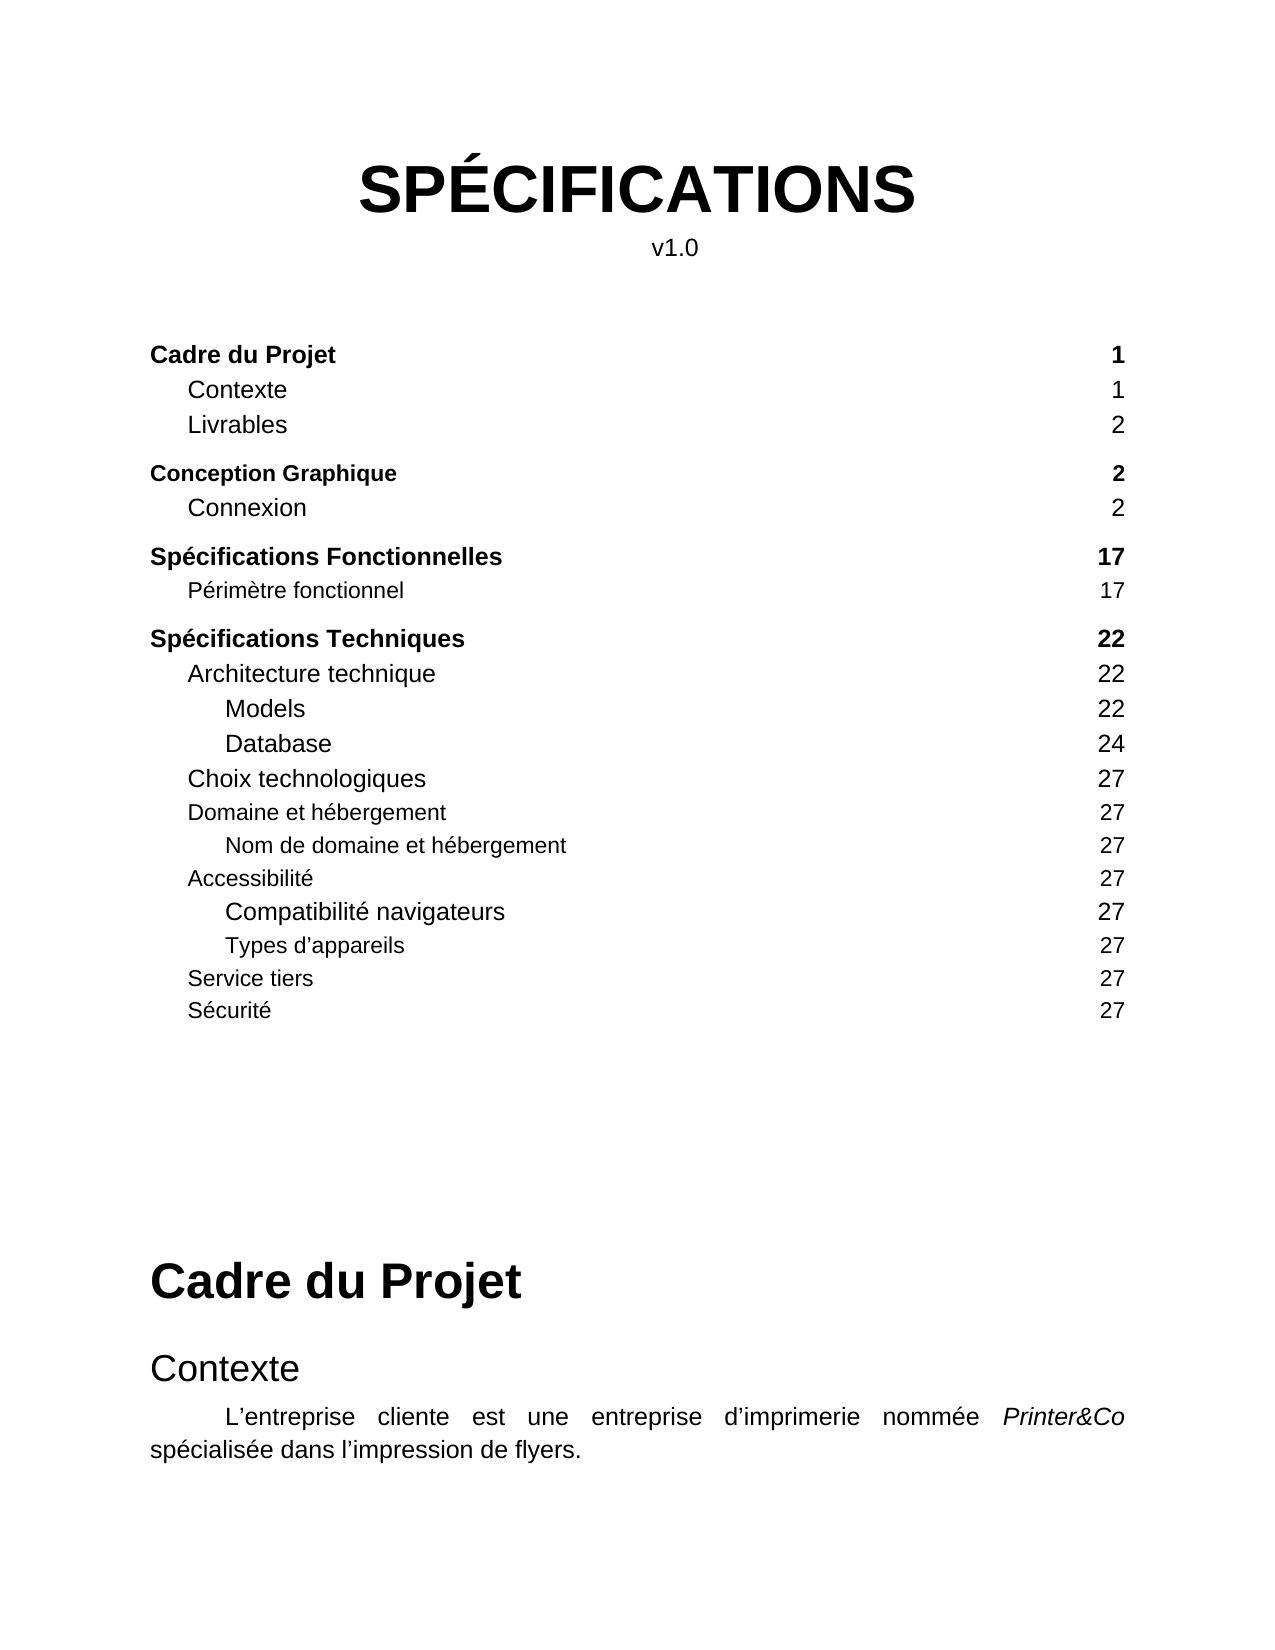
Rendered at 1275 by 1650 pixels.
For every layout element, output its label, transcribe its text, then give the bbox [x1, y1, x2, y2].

text Service tiers 27 [187, 965, 1125, 991]
text Accessibilité 27 [187, 864, 1125, 891]
subtitle Contexte [150, 1346, 1125, 1389]
text Types d’appareils 27 [225, 932, 1125, 958]
text Domaine et hébergement 27 [187, 799, 1125, 826]
text Livrables 2 [187, 410, 1125, 439]
text Spécifications Fonctionnelles 17 [150, 542, 1125, 571]
text v1.0 [150, 233, 1125, 262]
text Architecture technique 22 [187, 659, 1125, 688]
title SPÉCIFICATIONS [150, 150, 1125, 227]
text Nom de domaine et hébergement 27 [225, 832, 1125, 858]
text Contexte 1 [187, 375, 1125, 404]
text Cadre du Projet 1 [150, 340, 1125, 369]
subtitle Cadre du Projet [150, 1251, 1125, 1309]
text Spécifications Techniques 22 [150, 624, 1125, 653]
text L’entreprise cliente est une entreprise d’imprimerie nommée Printer&Co spécialisée dans l’impression de flyers. [150, 1402, 1125, 1464]
text Connexion 2 [187, 492, 1125, 521]
text Compatibilité navigateurs 27 [225, 897, 1125, 926]
text Choix technologiques 27 [187, 764, 1125, 793]
text Sécurité 27 [187, 997, 1125, 1024]
text Models 22 [225, 694, 1125, 723]
text Périmètre fonctionnel 17 [187, 577, 1125, 603]
text Database 24 [225, 729, 1125, 758]
text Conception Graphique 2 [150, 460, 1125, 486]
